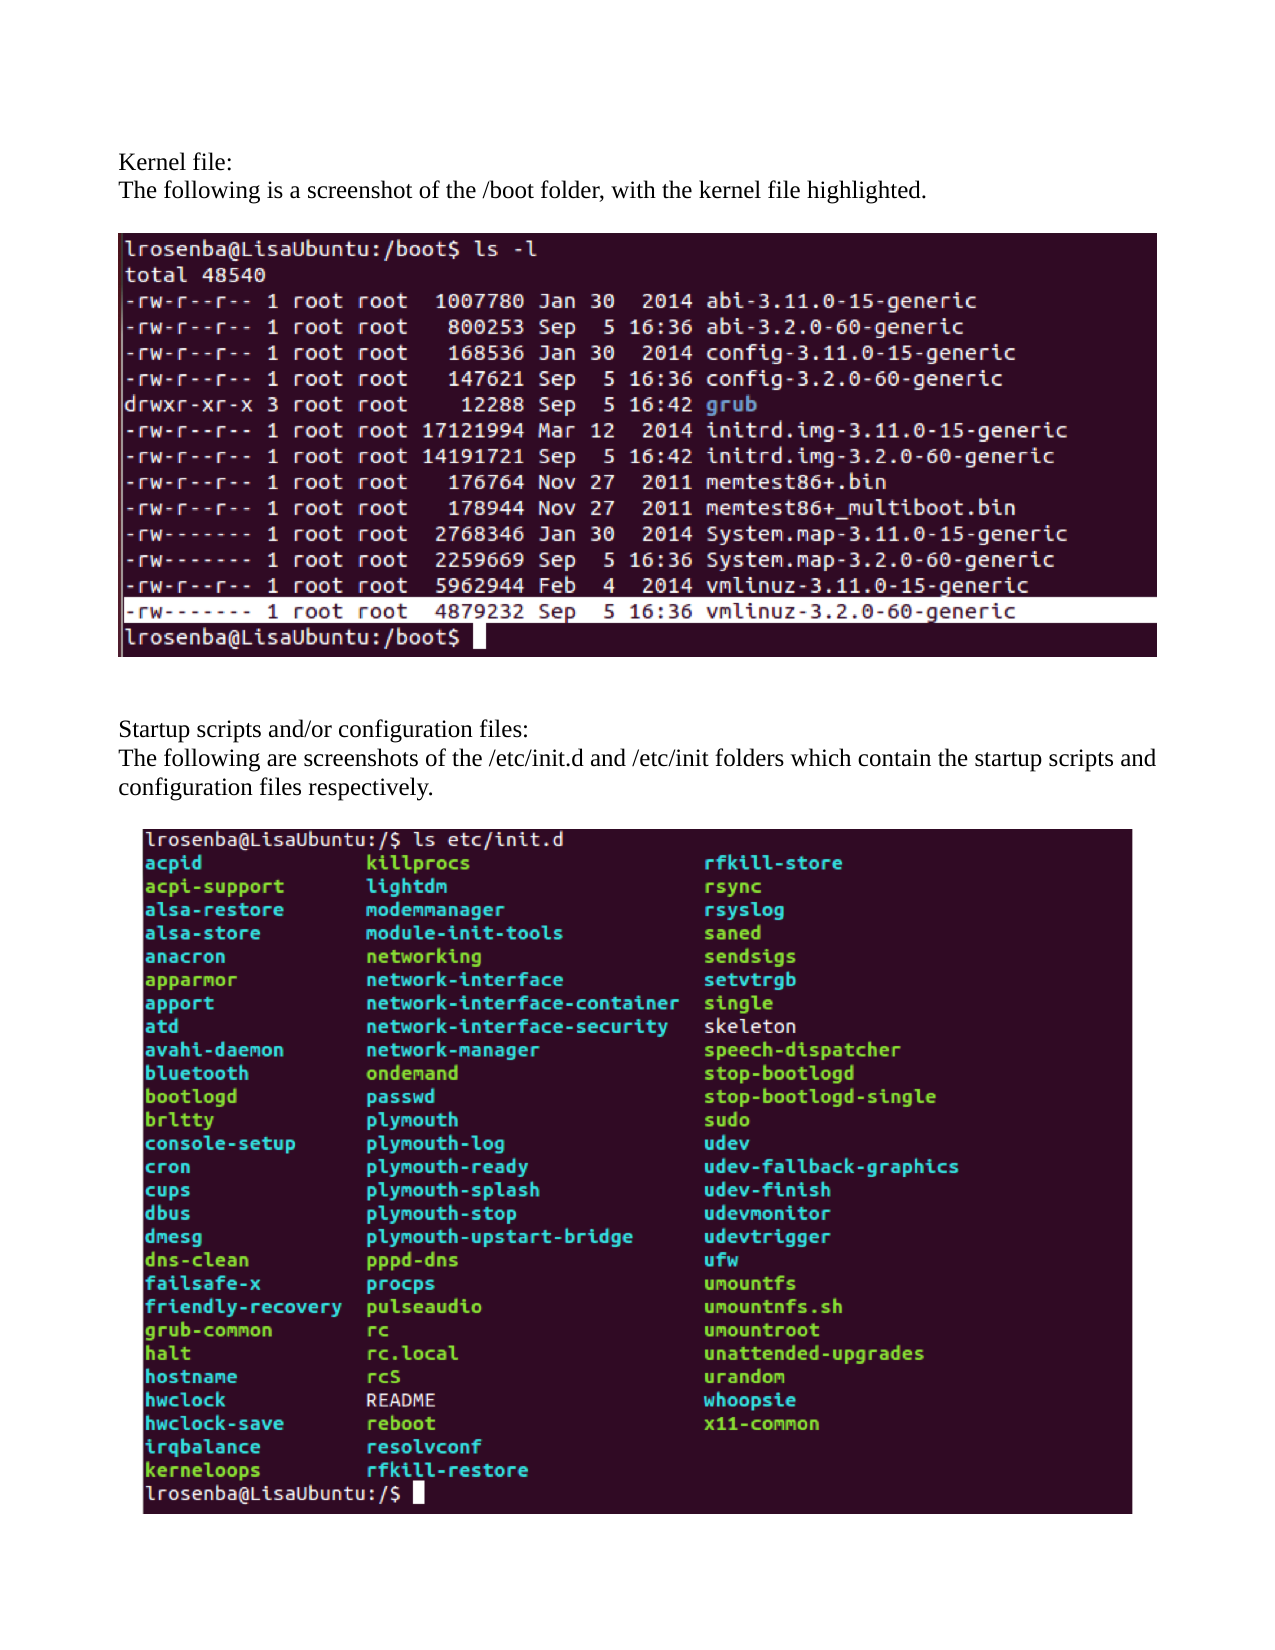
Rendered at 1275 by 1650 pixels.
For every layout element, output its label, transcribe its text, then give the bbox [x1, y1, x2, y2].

text The following are screenshots of the /etc/init.d and /etc/init folders which contain the startup scripts and configuration files respectively. [118, 743, 1157, 801]
picture [142, 829, 1133, 1514]
picture [118, 233, 1157, 657]
text Kernel file: [118, 147, 1157, 176]
text The following is a screenshot of the /boot folder, with the kernel file highlighted. [118, 176, 1157, 204]
text Startup scripts and/or configuration files: [118, 714, 1157, 743]
